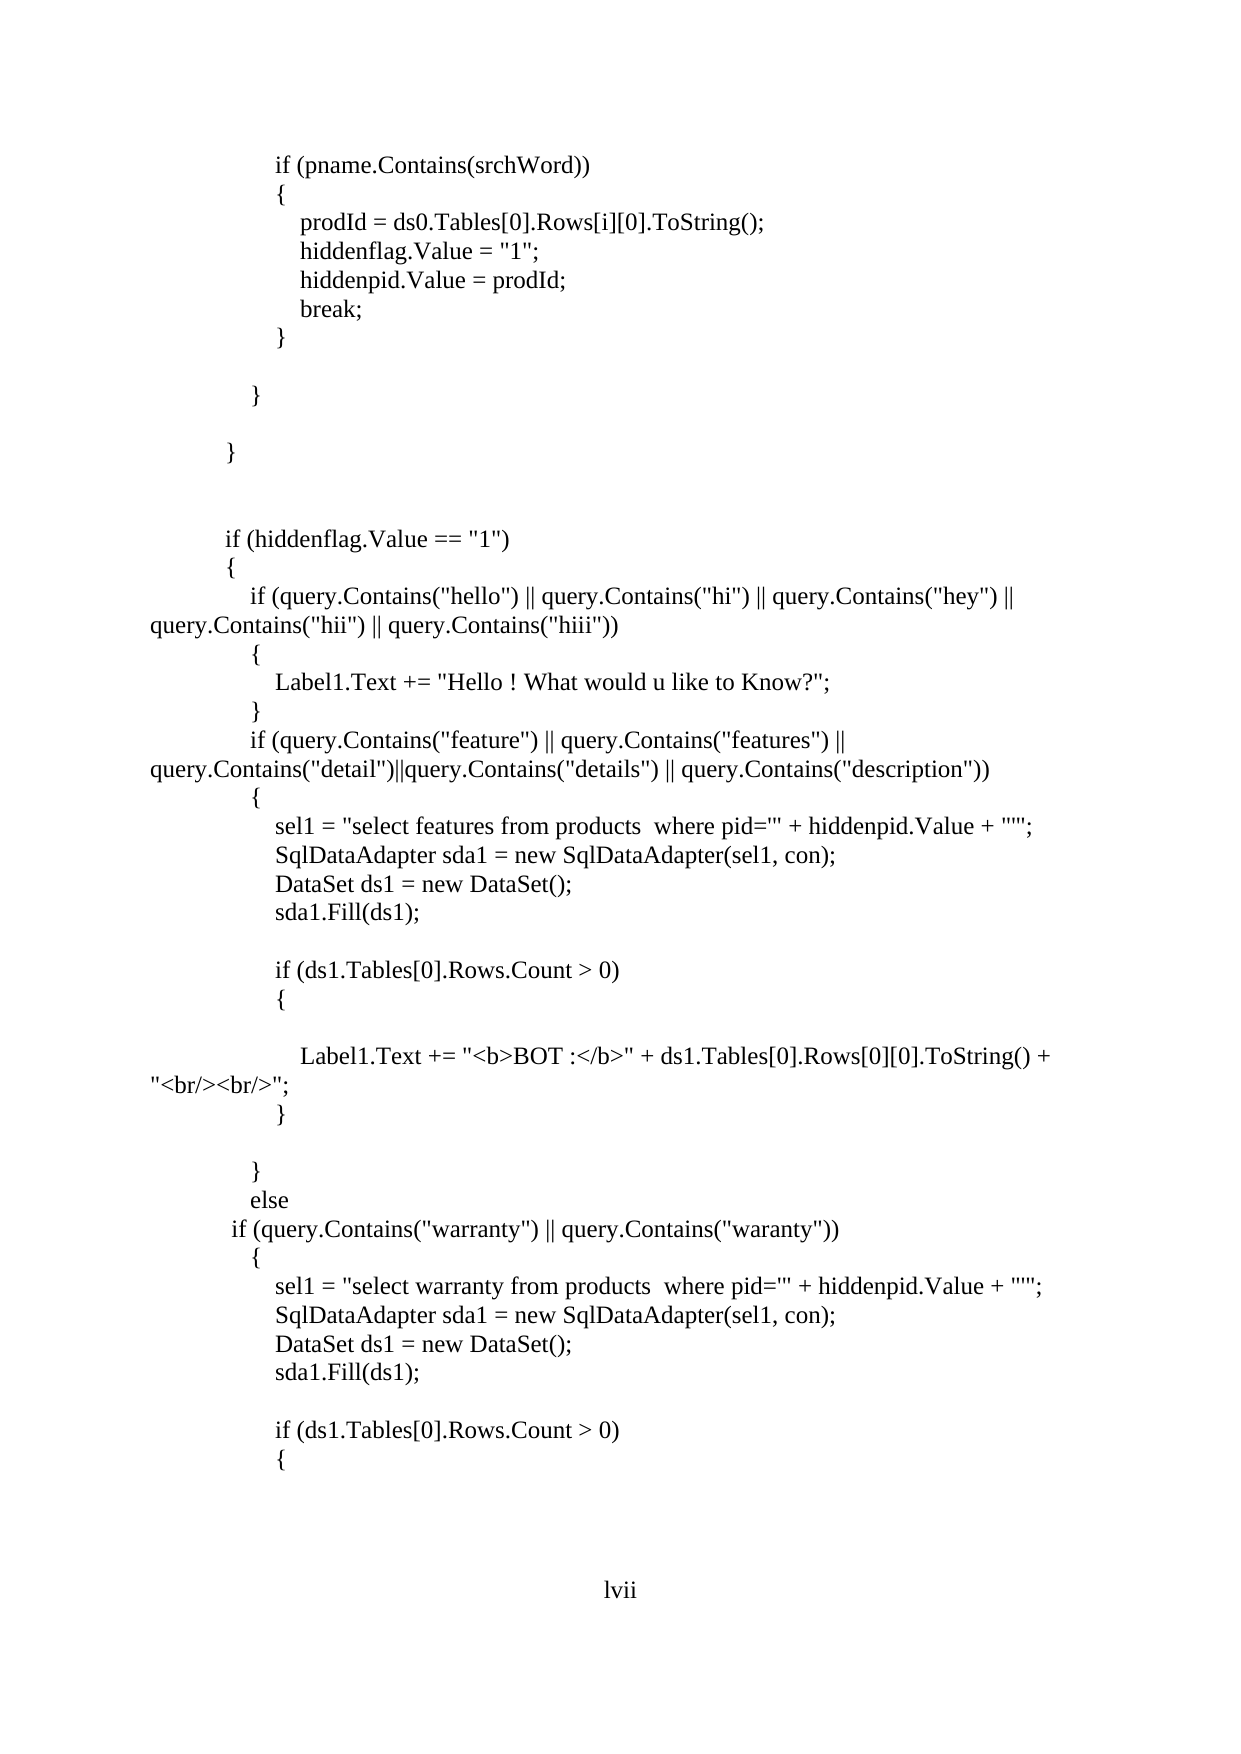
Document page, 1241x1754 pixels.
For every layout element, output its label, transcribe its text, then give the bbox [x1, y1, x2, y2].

text if (ds1.Tables[0].Rows.Count > 0) [150, 955, 1090, 984]
text { [150, 639, 1090, 667]
text Label1.Text += "Hello ! What would u like to Know?"; [150, 667, 1090, 696]
text } [150, 696, 1090, 725]
text DataSet ds1 = new DataSet(); [150, 869, 1090, 897]
text hiddenflag.Value = "1"; [150, 236, 1090, 265]
text hiddenpid.Value = prodId; [150, 265, 1090, 294]
text SqlDataAdapter sda1 = new SqlDataAdapter(sel1, con); [150, 840, 1090, 869]
text if (query.Contains("warranty") || query.Contains("waranty")) [150, 1214, 1090, 1242]
text if (query.Contains("hello") || query.Contains("hi") || query.Contains("hey") || query.Contains("hii") || query.Contains("hiii")) [150, 581, 1090, 639]
text prodId = ds0.Tables[0].Rows[i][0].ToString(); [150, 207, 1090, 236]
text { [150, 984, 1090, 1012]
text break; [150, 294, 1090, 322]
text { [150, 552, 1090, 581]
text if (pname.Contains(srchWord)) [150, 150, 1090, 179]
text { [150, 1242, 1090, 1271]
text sel1 = "select features from products where pid='" + hiddenpid.Value + "'"; [150, 811, 1090, 840]
text sda1.Fill(ds1); [150, 897, 1090, 926]
text if (query.Contains("feature") || query.Contains("features") || query.Contains("detail")||query.Contains("details") || query.Contains("description")) [150, 725, 1090, 782]
text { [150, 782, 1090, 811]
text { [150, 1444, 1090, 1472]
text } [150, 1156, 1090, 1185]
text } [150, 1099, 1090, 1127]
text if (hiddenflag.Value == "1") [150, 524, 1090, 552]
text } [150, 380, 1090, 409]
text DataSet ds1 = new DataSet(); [150, 1329, 1090, 1357]
text SqlDataAdapter sda1 = new SqlDataAdapter(sel1, con); [150, 1300, 1090, 1329]
text } [150, 437, 1090, 466]
text sda1.Fill(ds1); [150, 1357, 1090, 1386]
text sel1 = "select warranty from products where pid='" + hiddenpid.Value + "'"; [150, 1271, 1090, 1300]
text if (ds1.Tables[0].Rows.Count > 0) [150, 1415, 1090, 1444]
text else [150, 1185, 1090, 1214]
text Label1.Text += "<b>BOT :</b>" + ds1.Tables[0].Rows[0][0].ToString() + "<br/><br/>"; [150, 1041, 1090, 1099]
text } [150, 322, 1090, 351]
text { [150, 179, 1090, 207]
